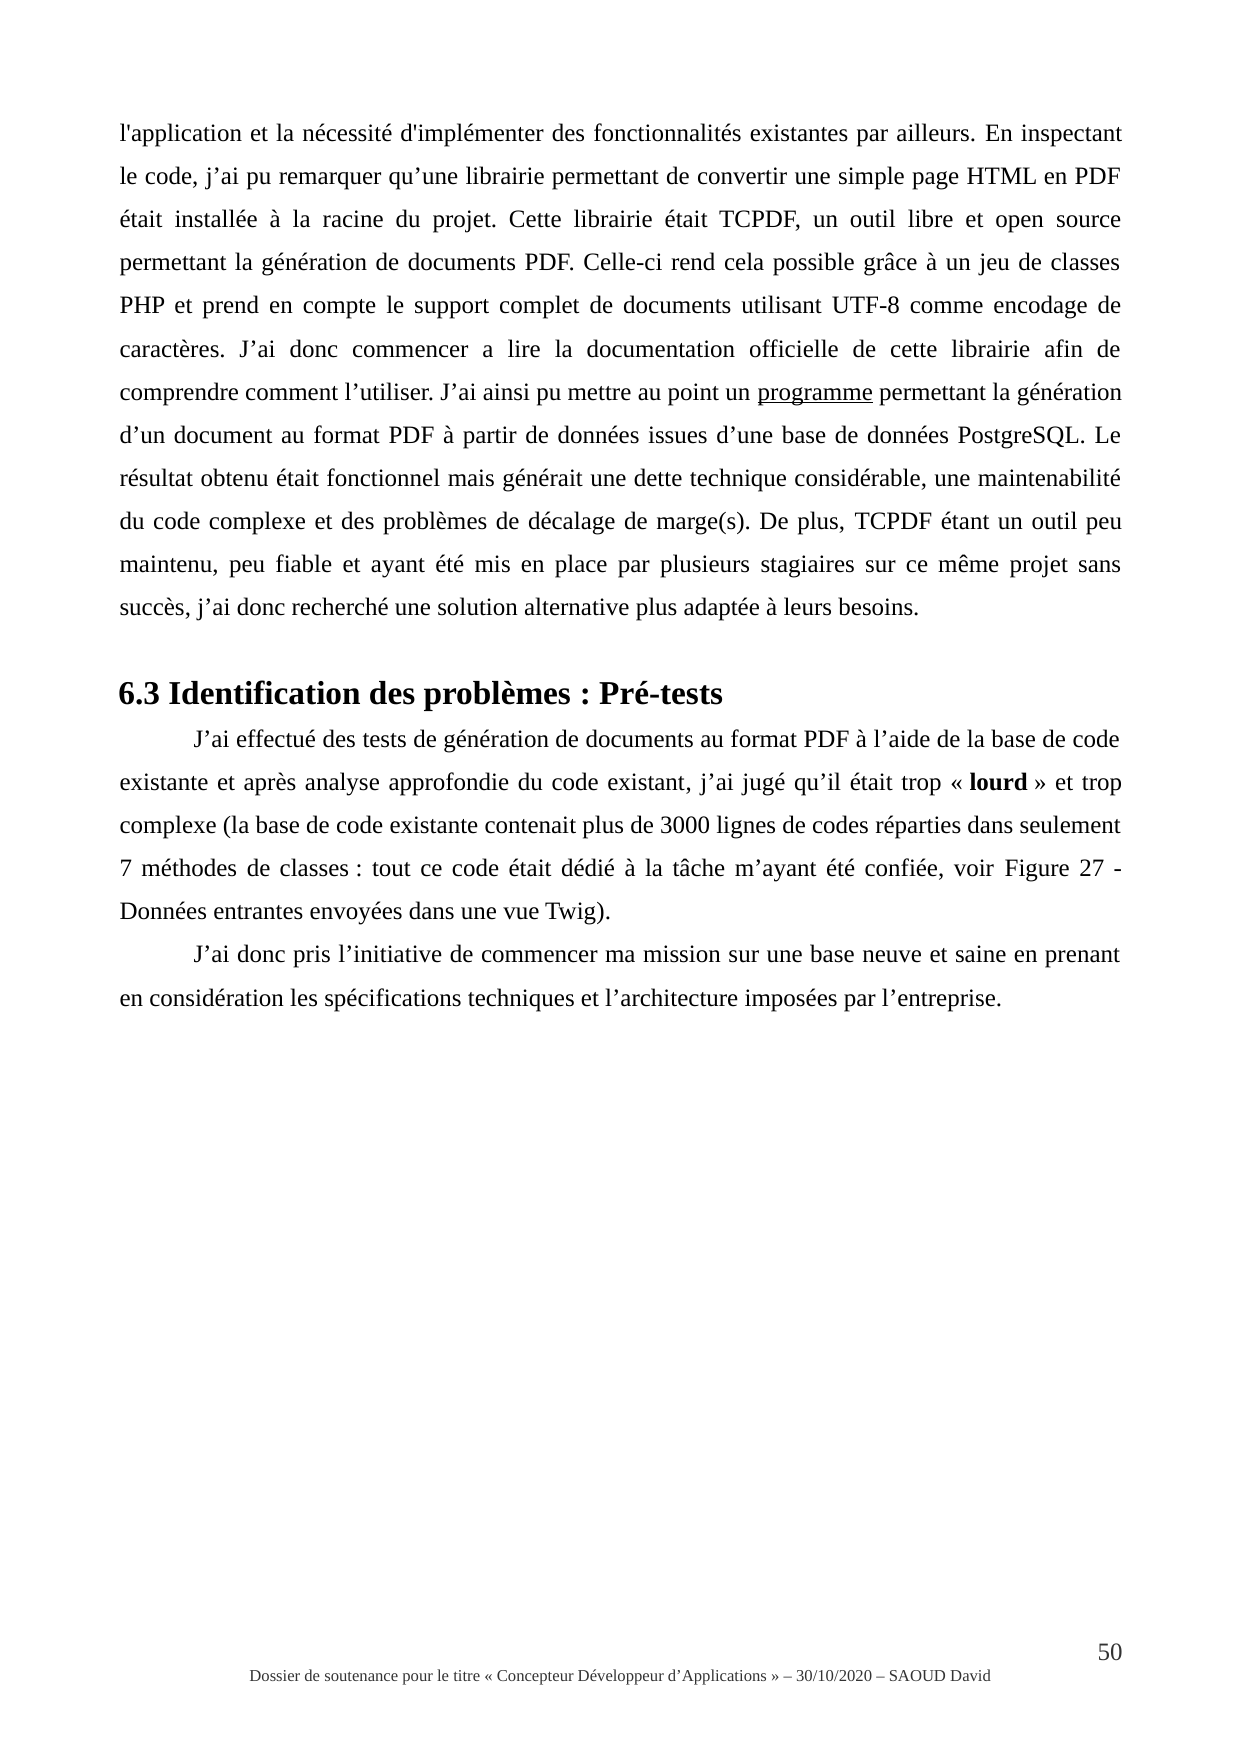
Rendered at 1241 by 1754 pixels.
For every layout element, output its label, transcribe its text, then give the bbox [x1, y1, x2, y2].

subtitle 6.3 Identification des problèmes : Pré-tests [118, 673, 1122, 711]
text J’ai donc pris l’initiative de commencer ma mission sur une base neuve et saine en prenant en considération les spécifications techniques et l’architecture imposées par l’entreprise. [119, 939, 1122, 1011]
text J’ai effectué des tests de génération de documents au format PDF à l’aide de la base de code existante et après analyse approfondie du code existant, j’ai jugé qu’il était trop « lourd » et trop complexe (la base de code existante contenait plus de 3000 lignes de codes réparties dans seulement 7 méthodes de classes : tout ce code était dédié à la tâche m’ayant été confiée, voir Figure 27 - Données entrantes envoyées dans une vue Twig). [119, 724, 1122, 925]
text l'application et la nécessité d'implémenter des fonctionnalités existantes par ailleurs. En inspectant le code, j’ai pu remarquer qu’une librairie permettant de convertir une simple page HTML en PDF était installée à la racine du projet. Cette librairie était TCPDF, un outil libre et open source permettant la génération de documents PDF. Celle-ci rend cela possible grâce à un jeu de classes PHP et prend en compte le support complet de documents utilisant UTF-8 comme encodage de caractères. J’ai donc commencer a lire la documentation officielle de cette librairie afin de comprendre comment l’utiliser. J’ai ainsi pu mettre au point un programme permettant la génération d’un document au format PDF à partir de données issues d’une base de données PostgreSQL. Le résultat obtenu était fonctionnel mais générait une dette technique considérable, une maintenabilité du code complexe et des problèmes de décalage de marge(s). De plus, TCPDF étant un outil peu maintenu, peu fiable et ayant été mis en place par plusieurs stagiaires sur ce même projet sans succès, j’ai donc recherché une solution alternative plus adaptée à leurs besoins. [119, 118, 1122, 621]
